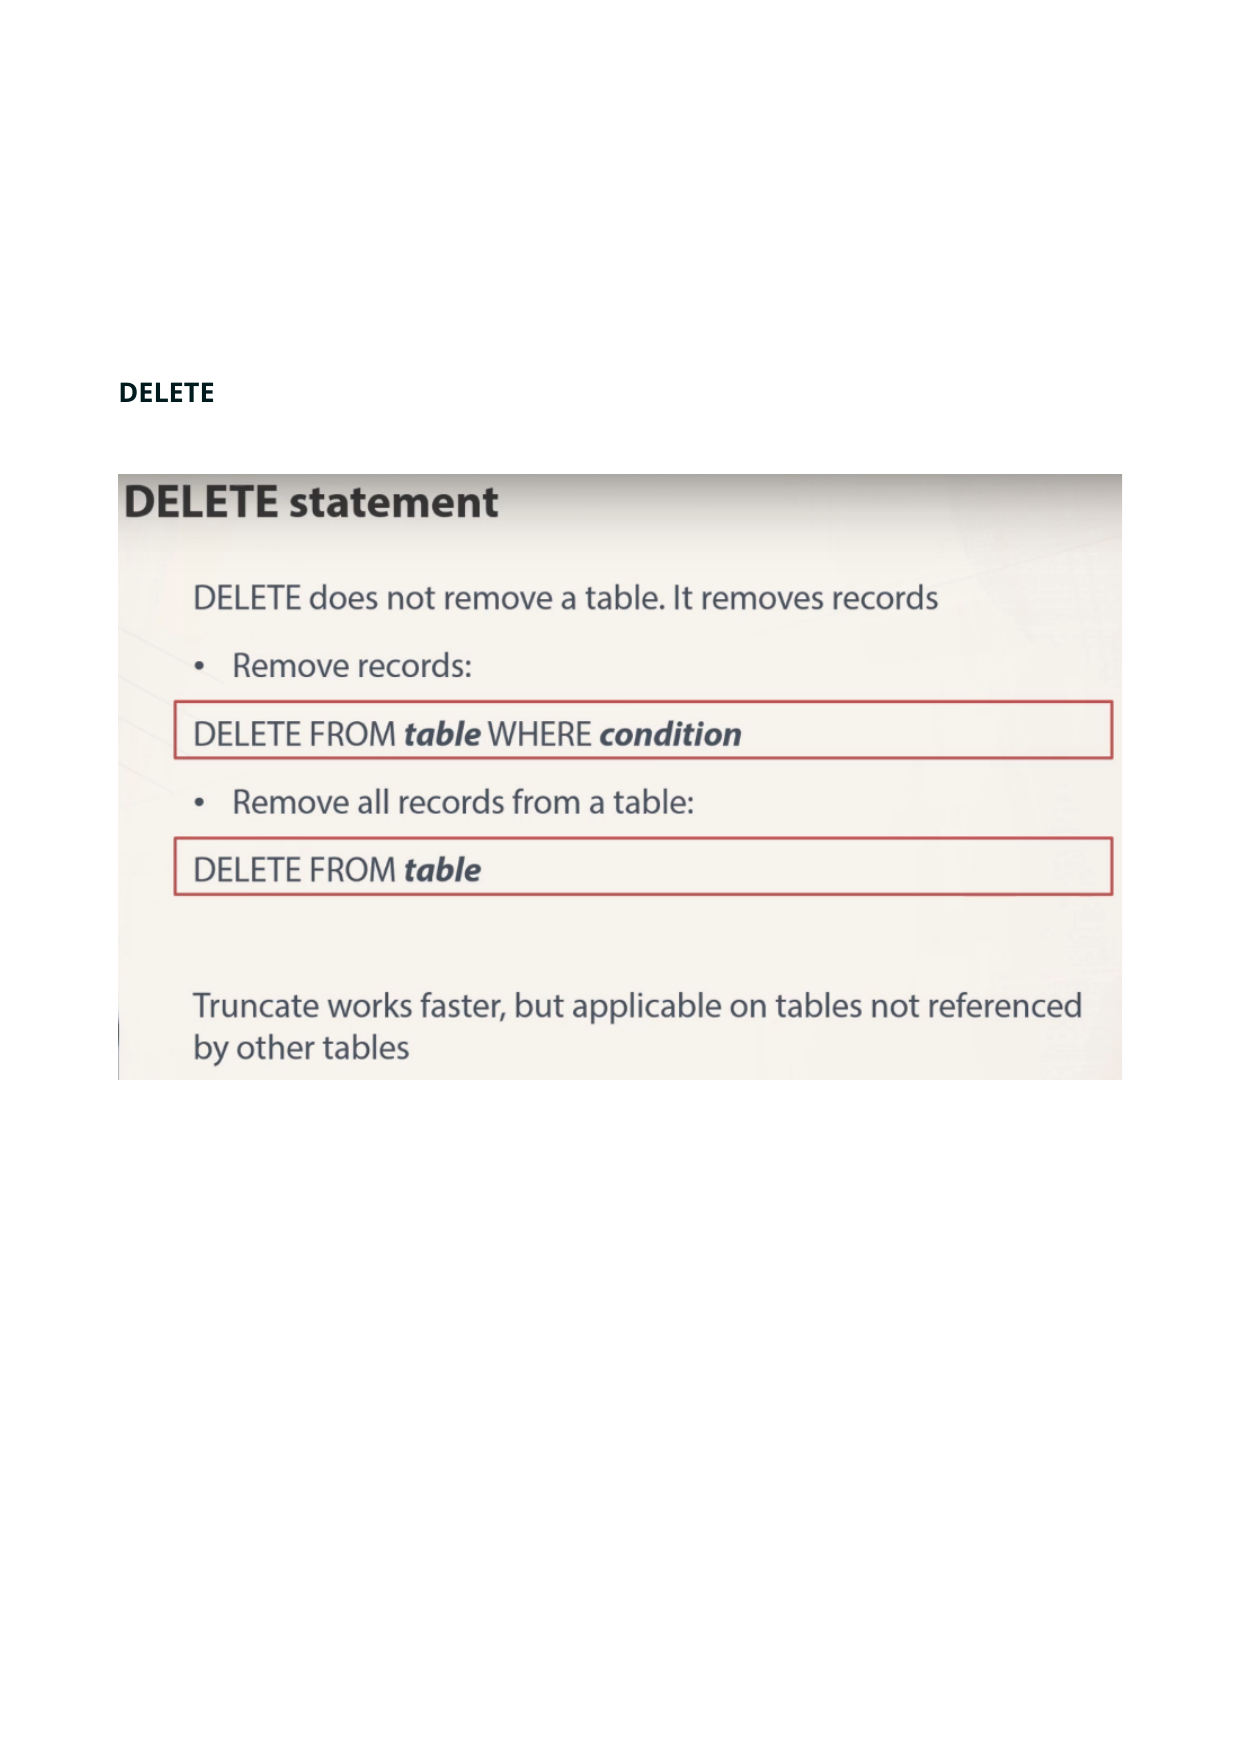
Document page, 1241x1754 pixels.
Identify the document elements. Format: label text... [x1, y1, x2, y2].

text DELETE [118, 374, 1122, 411]
picture [118, 474, 1123, 1080]
